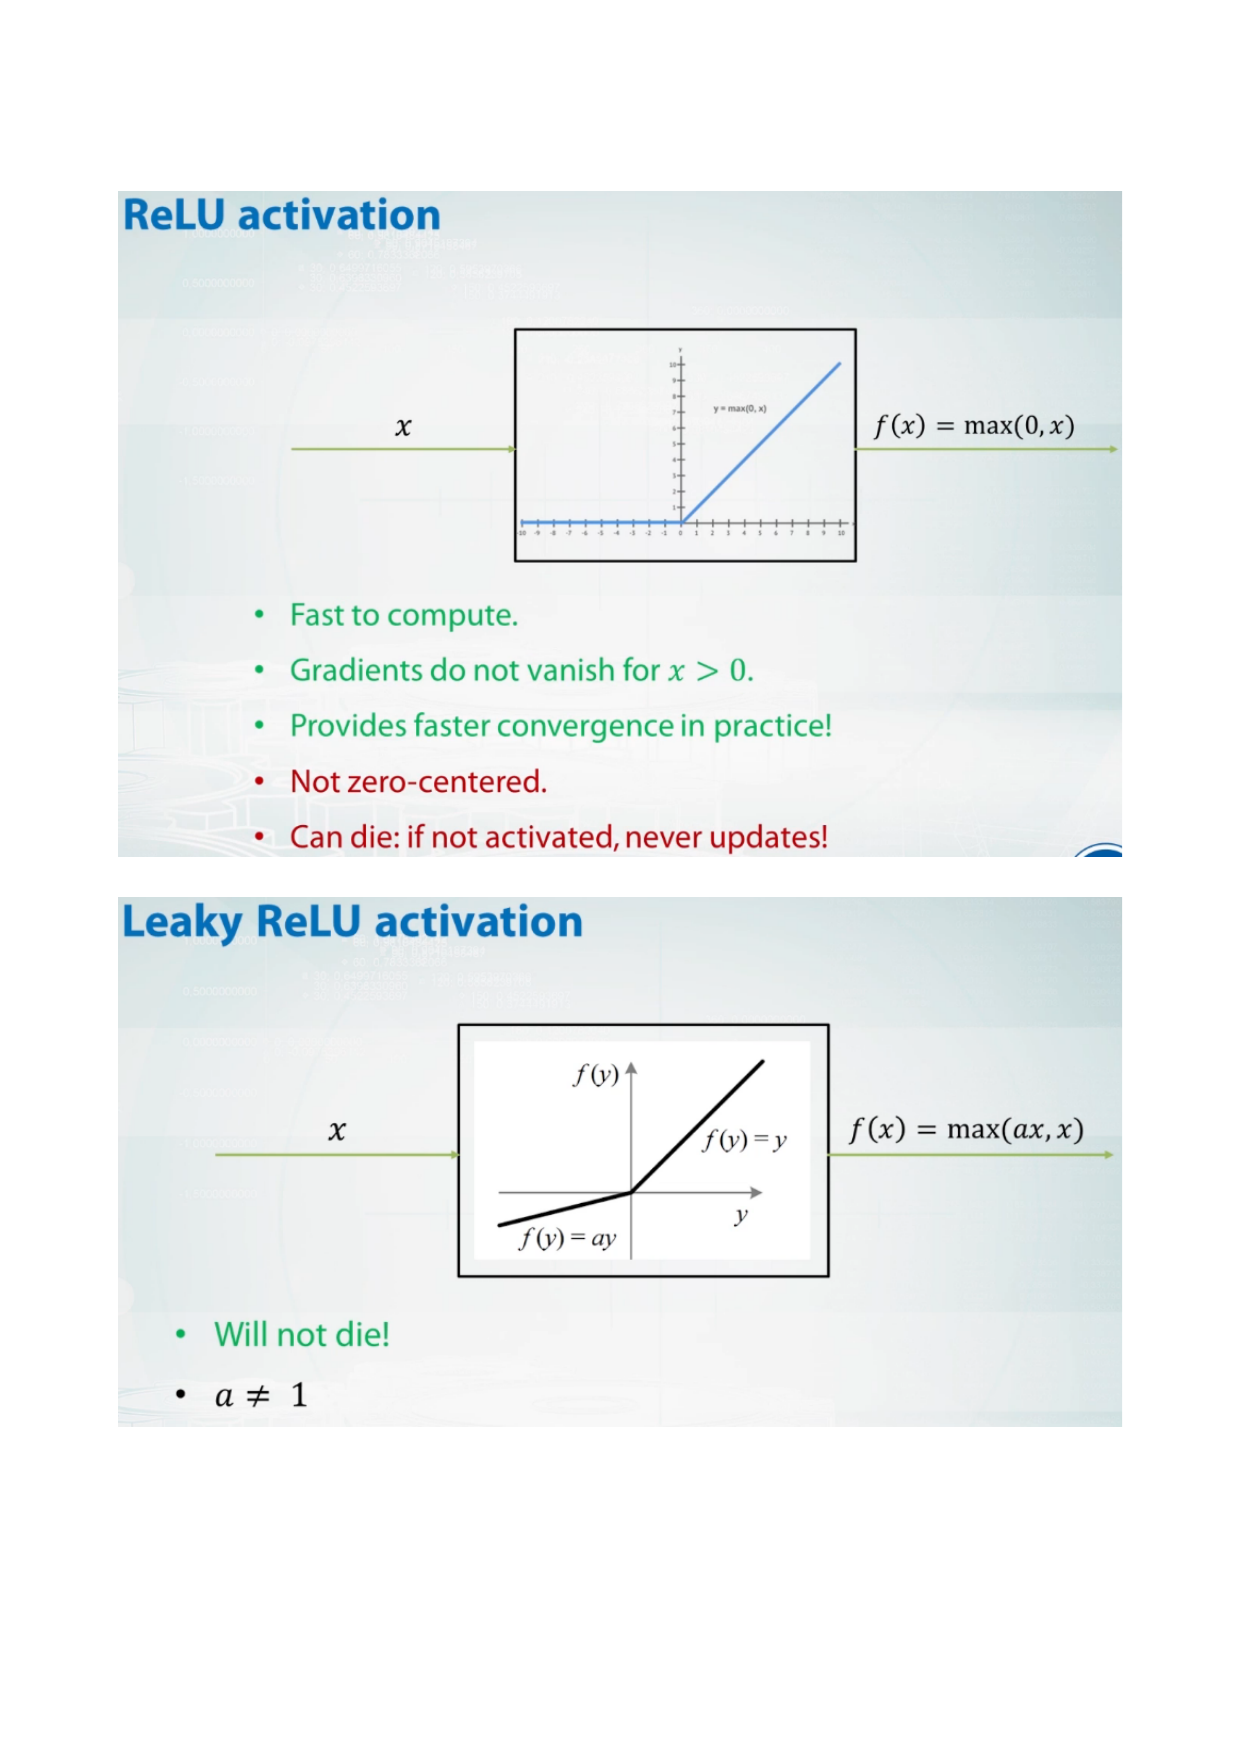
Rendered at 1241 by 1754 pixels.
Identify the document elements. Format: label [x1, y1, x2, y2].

picture [118, 191, 1123, 857]
picture [118, 897, 1123, 1427]
